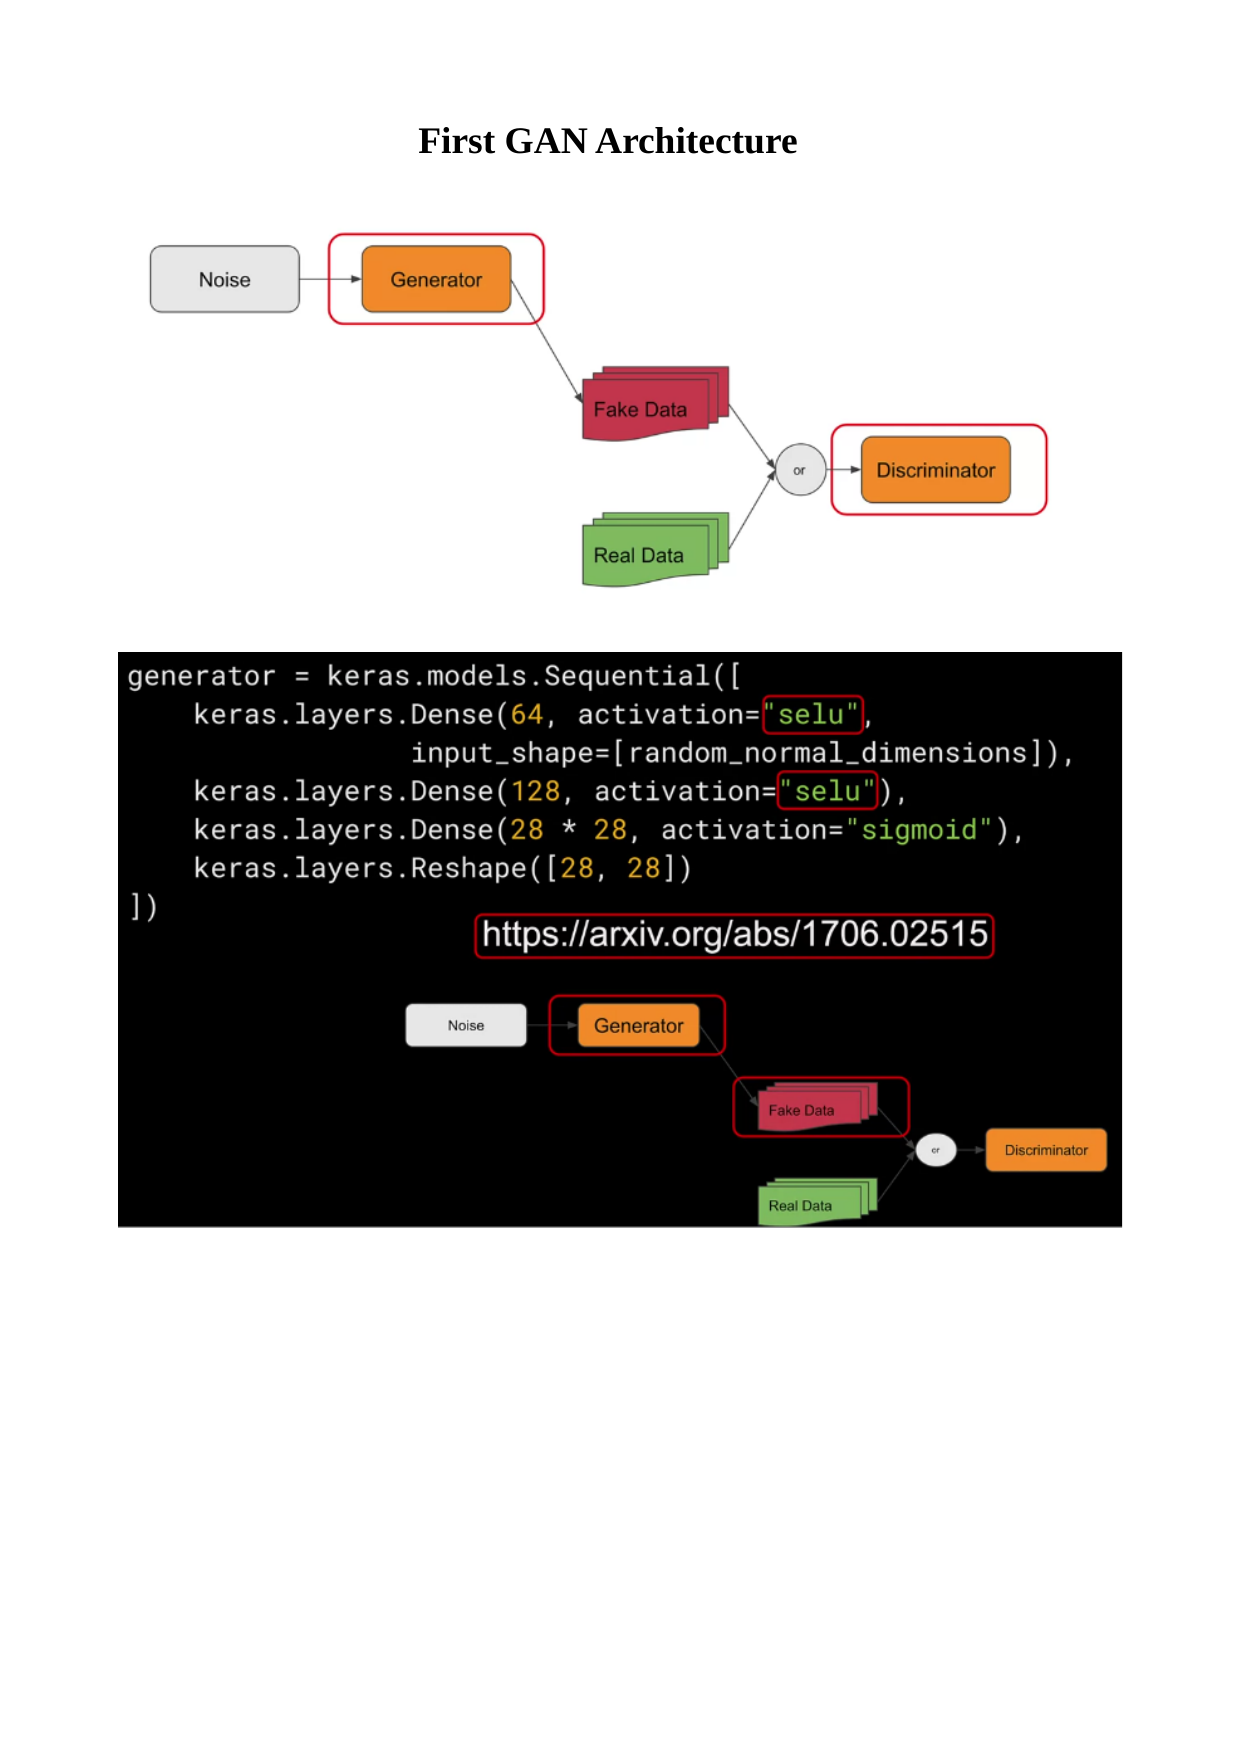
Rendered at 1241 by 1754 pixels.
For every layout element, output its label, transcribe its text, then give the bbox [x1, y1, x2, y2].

picture [118, 221, 1123, 601]
picture [118, 652, 1123, 1228]
subtitle First GAN Architecture [118, 118, 1122, 161]
